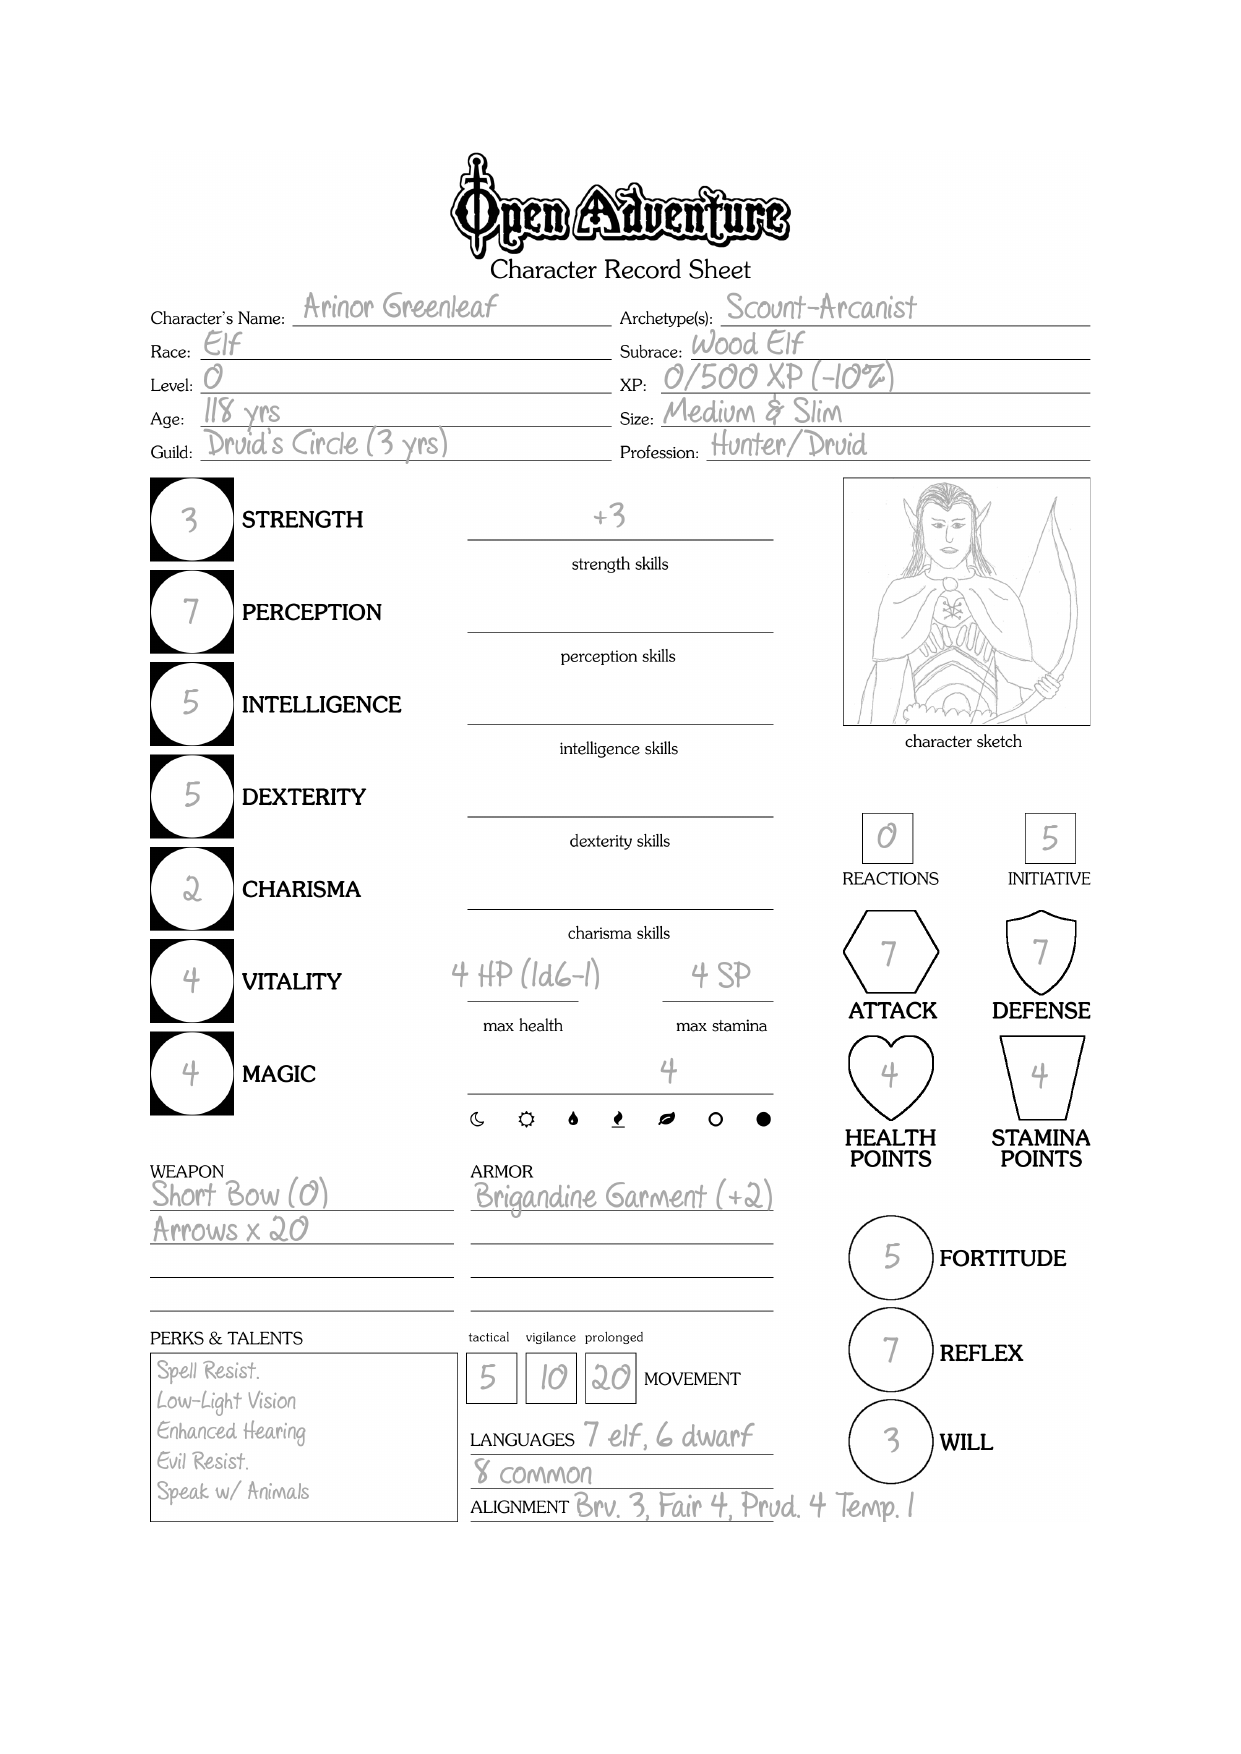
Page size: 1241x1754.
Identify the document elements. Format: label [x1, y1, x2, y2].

picture [150, 150, 1091, 1522]
